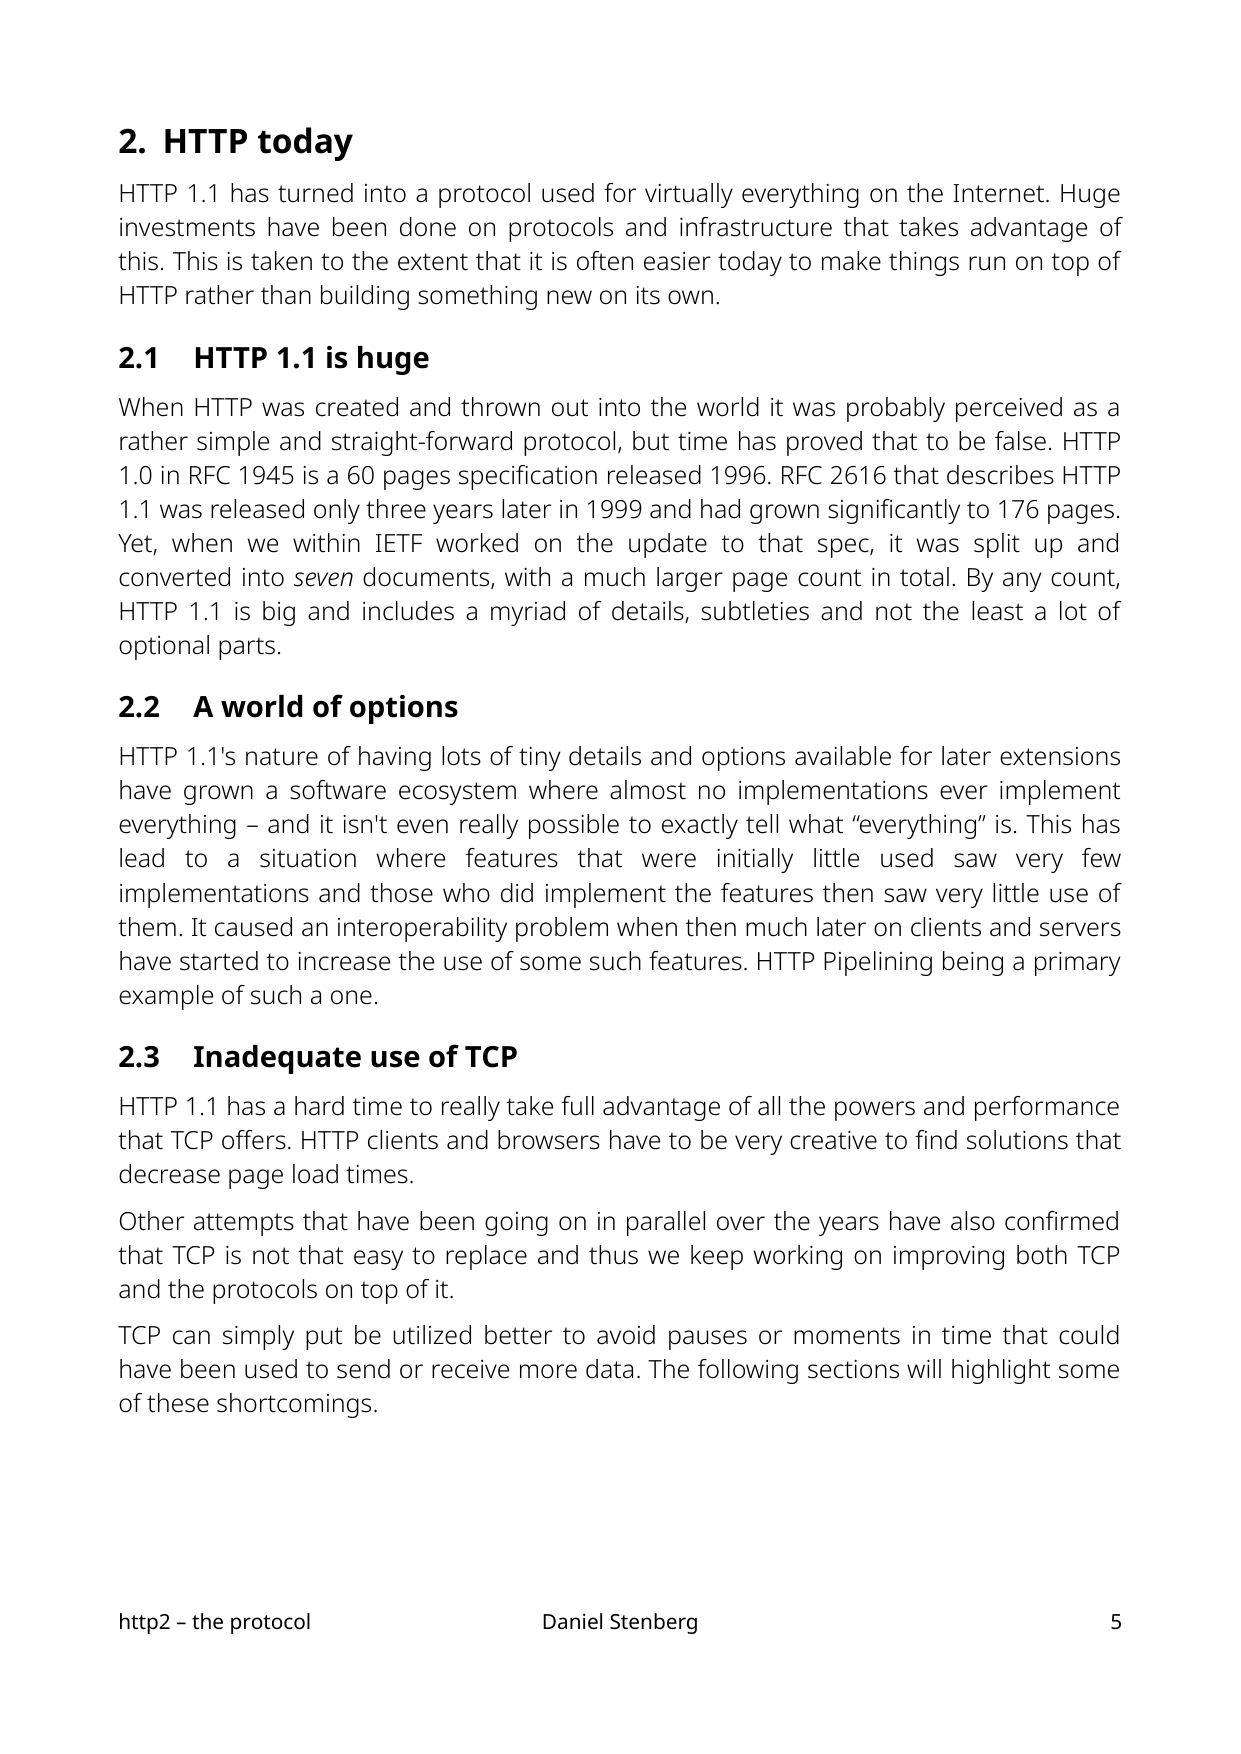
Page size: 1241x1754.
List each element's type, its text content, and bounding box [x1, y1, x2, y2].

subtitle Inadequate use of TCP [118, 1036, 1122, 1076]
subtitle HTTP 1.1 is huge [118, 337, 1122, 377]
text HTTP 1.1's nature of having lots of tiny details and options available for later extensions have grown a software ecosystem where almost no implementations ever implement everything – and it isn't even really possible to exactly tell what “everything” is. This has lead to a situation where features that were initially little used saw very few implementations and those who did implement the features then saw very little use of them. It caused an interoperability problem when then much later on clients and servers have started to increase the use of some such features. HTTP Pipelining being a primary example of such a one. [118, 739, 1122, 1011]
text Other attempts that have been going on in parallel over the years have also confirmed that TCP is not that easy to replace and thus we keep working on improving both TCP and the protocols on top of it. [118, 1203, 1122, 1306]
subtitle HTTP today [118, 118, 1122, 164]
text When HTTP was created and thrown out into the world it was probably perceived as a rather simple and straight-forward protocol, but time has proved that to be false. HTTP 1.0 in RFC 1945 is a 60 pages specification released 1996. RFC 2616 that describes HTTP 1.1 was released only three years later in 1999 and had grown significantly to 176 pages. Yet, when we within IETF worked on the update to that spec, it was split up and converted into seven documents, with a much larger page count in total. By any count, HTTP 1.1 is big and includes a myriad of details, subtleties and not the least a lot of optional parts. [118, 389, 1122, 662]
text HTTP 1.1 has a hard time to really take full advantage of all the powers and performance that TCP offers. HTTP clients and browsers have to be very creative to find solutions that decrease page load times. [118, 1089, 1122, 1191]
subtitle A world of options [118, 687, 1122, 726]
text TCP can simply put be utilized better to avoid pauses or moments in time that could have been used to send or receive more data. The following sections will highlight some of these shortcomings. [118, 1318, 1122, 1420]
text HTTP 1.1 has turned into a protocol used for virtually everything on the Internet. Huge investments have been done on protocols and infrastructure that takes advantage of this. This is taken to the extent that it is often easier today to make things run on top of HTTP rather than building something new on its own. [118, 176, 1122, 312]
